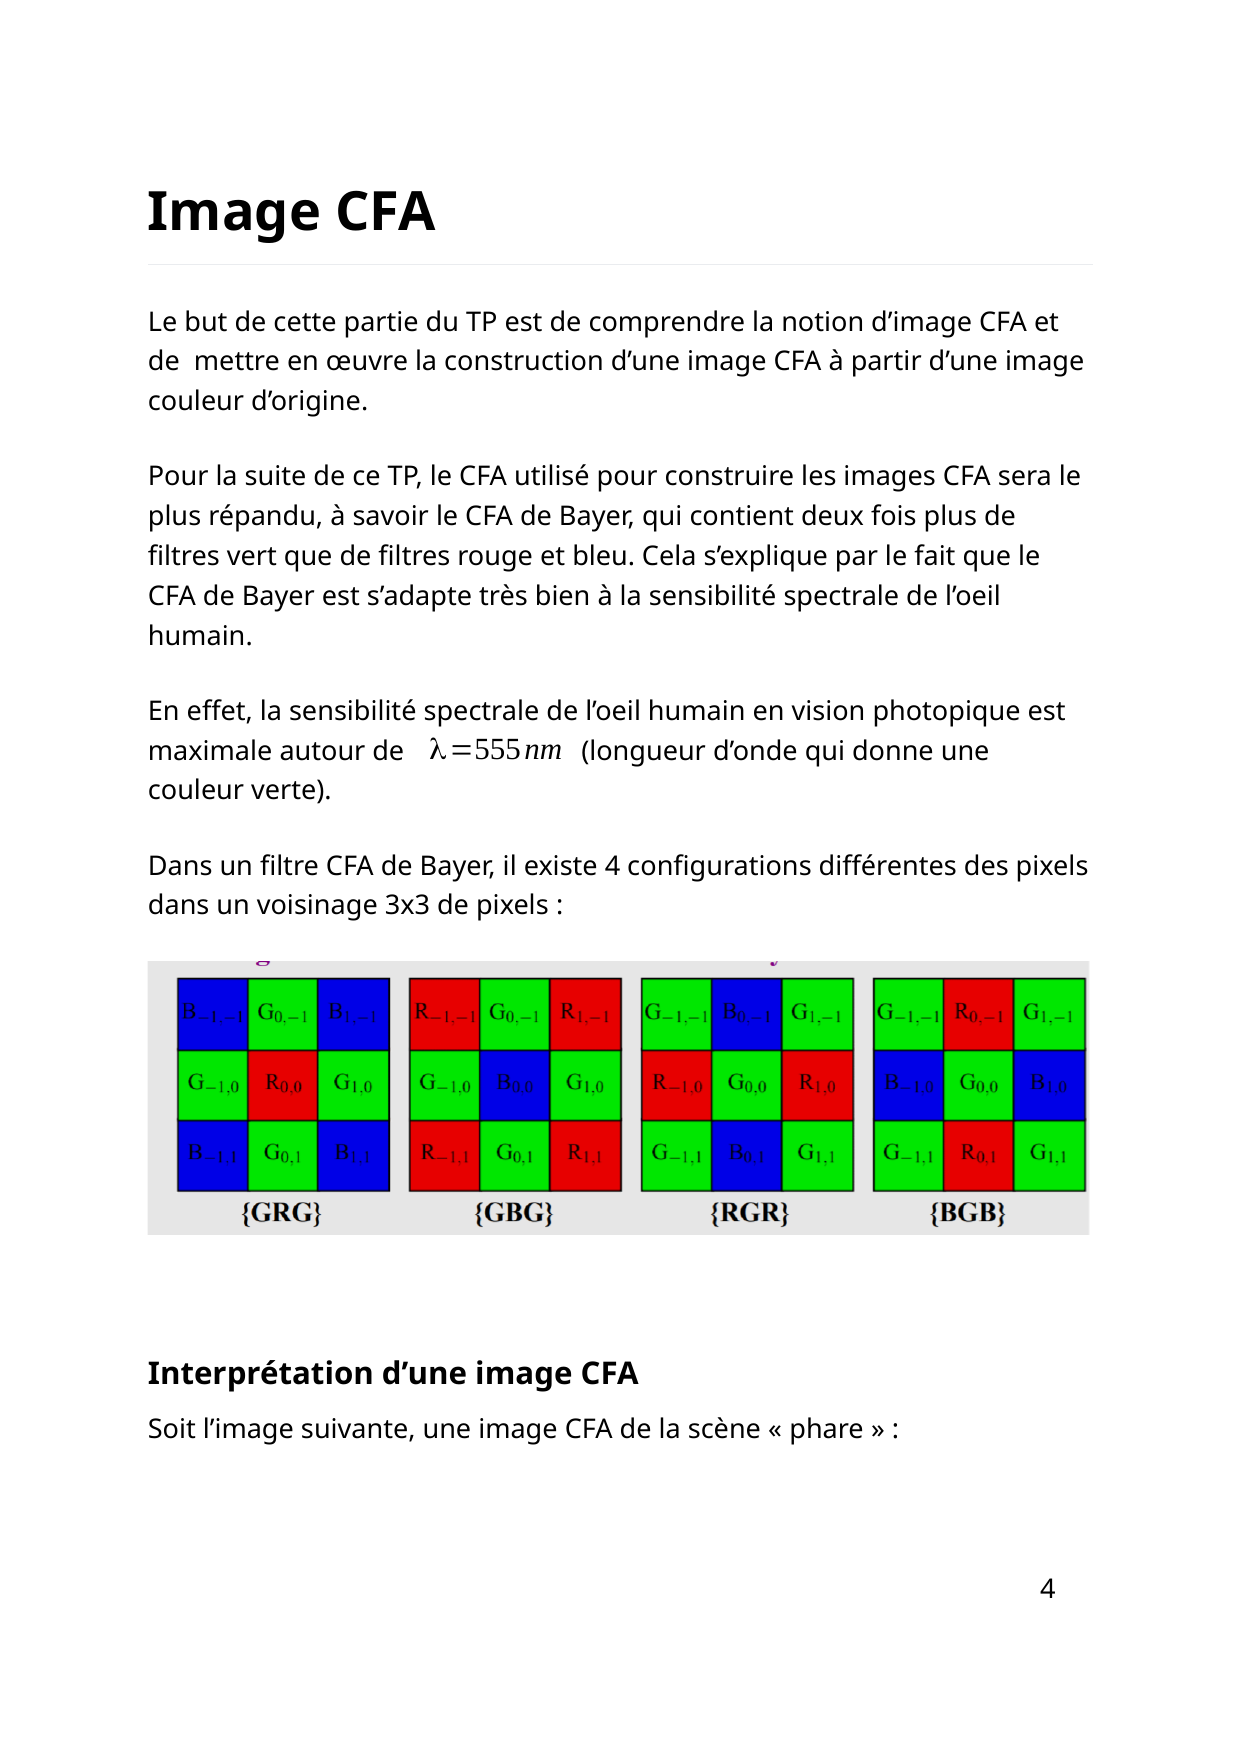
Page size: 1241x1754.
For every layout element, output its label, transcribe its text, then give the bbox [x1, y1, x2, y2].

text Interprétation d’une image CFA [148, 1351, 1093, 1393]
subtitle Image CFA [148, 173, 1093, 264]
text Dans un filtre CFA de Bayer, il existe 4 configurations différentes des pixels dans un voisinage 3x3 de pixels : [148, 846, 1093, 923]
text En effet, la sensibilité spectrale de l’oeil humain en vision photopique est maximale autour de (longueur d’onde qui donne une couleur verte). [148, 691, 1093, 808]
text Pour la suite de ce TP, le CFA utilisé pour construire les images CFA sera le plus répandu, à savoir le CFA de Bayer, qui contient deux fois plus de filtres vert que de filtres rouge et bleu. Cela s’explique par le fait que le CFA de Bayer est s’adapte très bien à la sensibilité spectrale de l’oeil humain. [148, 457, 1093, 653]
picture [147, 961, 1093, 1235]
text Le but de cette partie du TP est de comprendre la notion d’image CFA et de mettre en œuvre la construction d’une image CFA à partir d’une image couleur d’origine. [148, 302, 1093, 418]
text Soit l’image suivante, une image CFA de la scène « phare » : [148, 1409, 1093, 1446]
